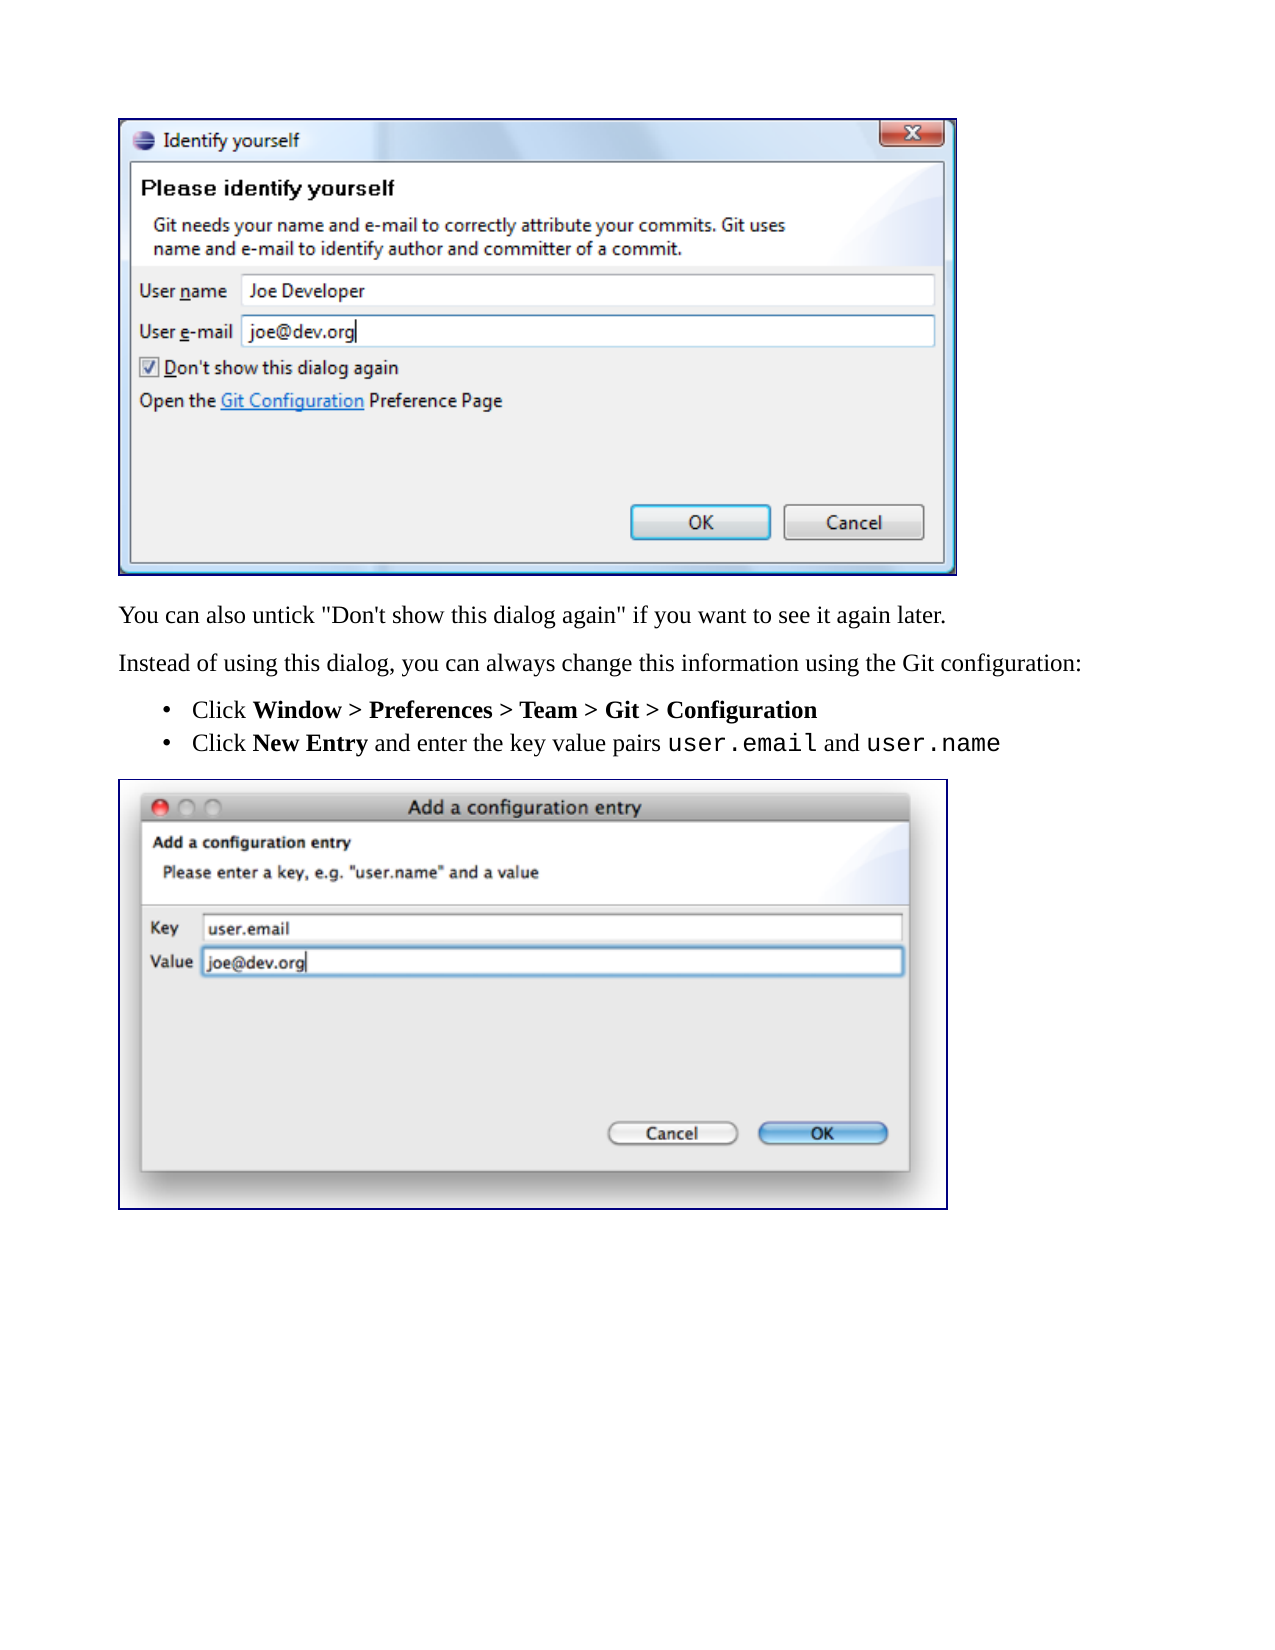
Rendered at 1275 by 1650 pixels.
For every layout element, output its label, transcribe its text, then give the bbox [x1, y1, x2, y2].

picture [120, 120, 956, 574]
text Instead of using this dialog, you can always change this information using the Git configuration: [118, 648, 1157, 677]
picture [120, 780, 946, 1208]
list Click New Entry and enter the key value pairs user.email and user.name [162, 728, 1157, 759]
list Click Window > Preferences > Team > Git > Configuration [162, 695, 1157, 724]
text You can also untick "Don't show this dialog again" if you want to see it again later. [118, 600, 1157, 629]
